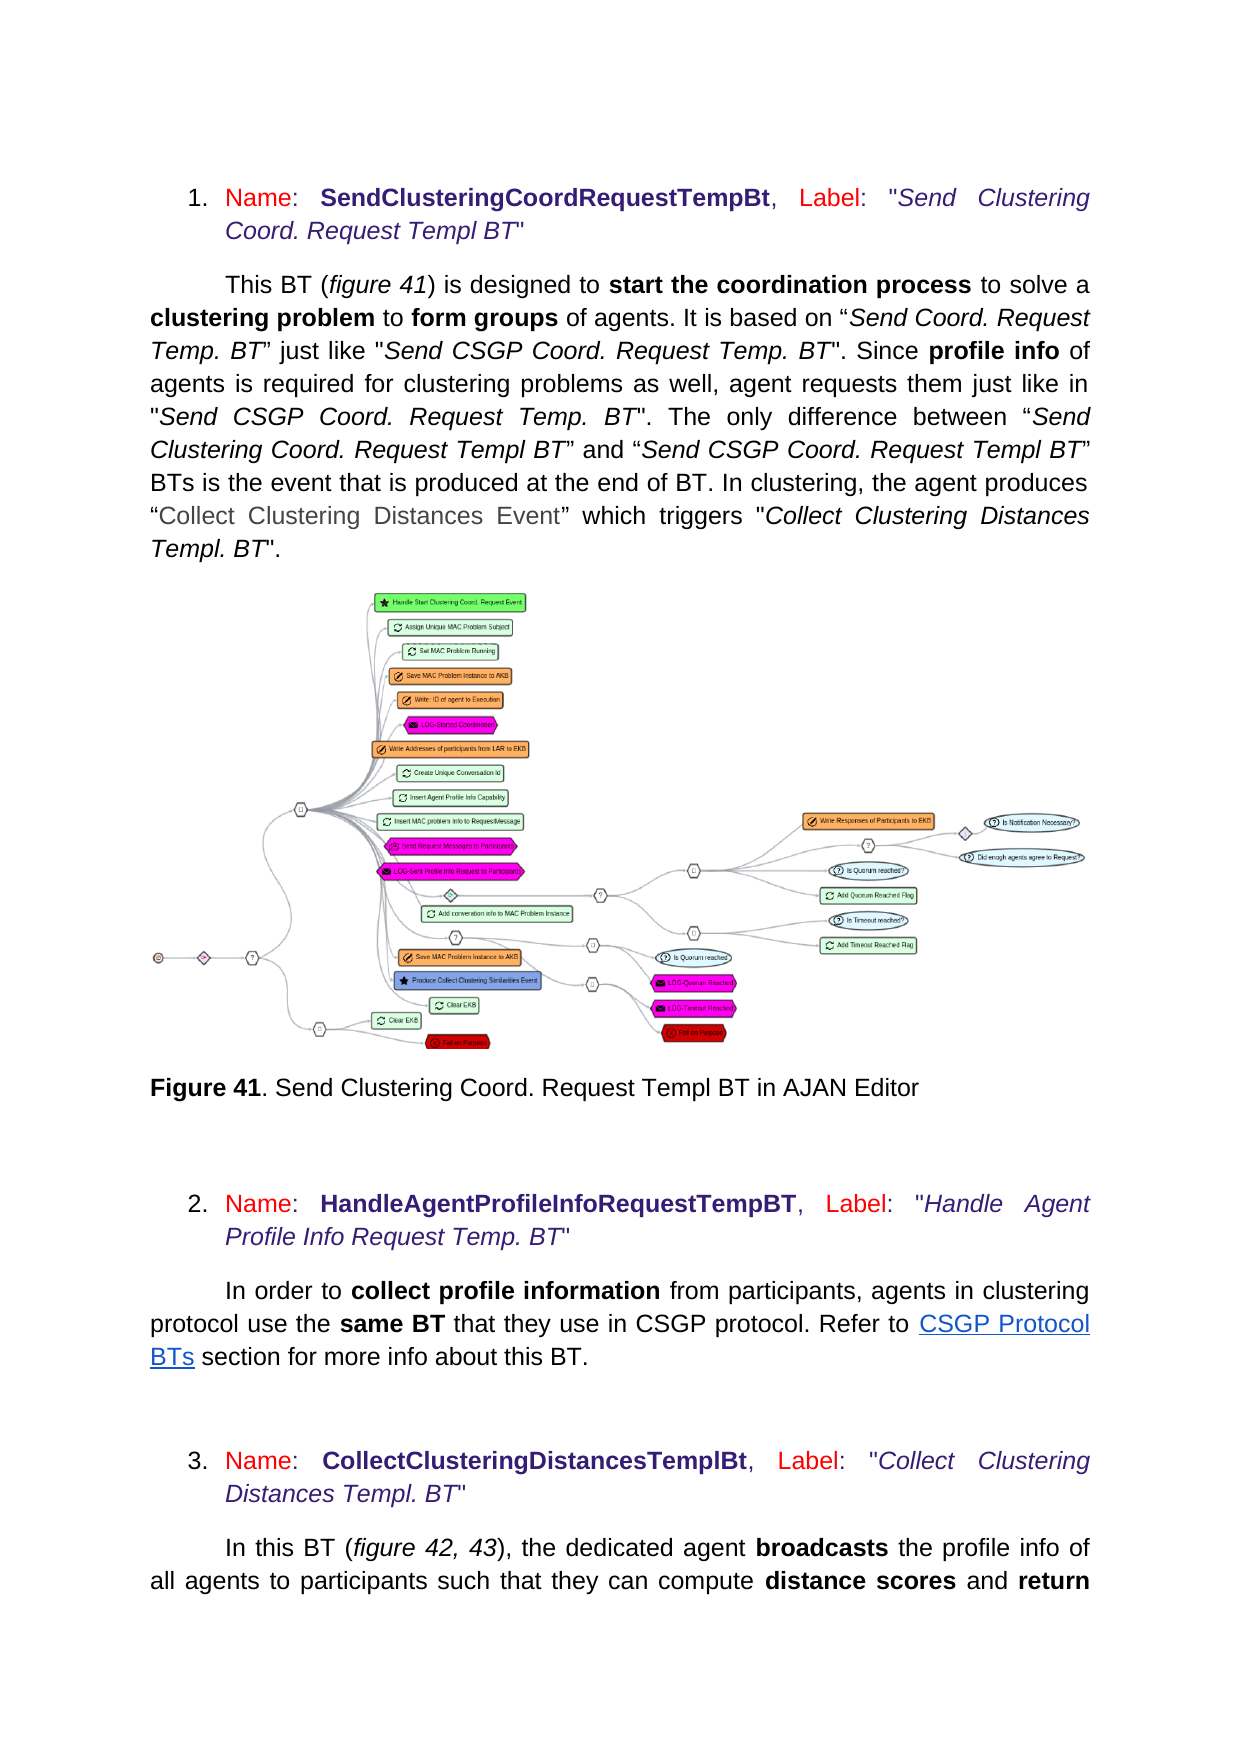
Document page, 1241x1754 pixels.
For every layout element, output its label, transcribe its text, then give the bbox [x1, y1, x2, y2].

text In order to collect profile information from participants, agents in clustering protocol use the same BT that they use in CSGP protocol. Refer to CSGP Protocol BTs section for more info about this BT. [150, 1276, 1090, 1371]
list Name: CollectClusteringDistancesTemplBt, Label: "Collect Clustering Distances Templ. BT" [187, 1446, 1090, 1507]
picture [150, 592, 1091, 1049]
text Figure 41. Send Clustering Coord. Request Templ BT in AJAN Editor [150, 1073, 1090, 1102]
list Name: SendClusteringCoordRequestTempBt, Label: "Send Clustering Coord. Request Templ BT" [187, 183, 1090, 245]
text This BT (figure 41) is designed to start the coordination process to solve a clustering problem to form groups of agents. It is based on “Send Coord. Request Temp. BT” just like "Send CSGP Coord. Request Temp. BT". Since profile info of agents is required for clustering problems as well, agent requests them just like in "Send CSGP Coord. Request Temp. BT". The only difference between “Send Clustering Coord. Request Templ BT” and “Send CSGP Coord. Request Templ BT” BTs is the event that is produced at the end of BT. In clustering, the agent produces “Collect Clustering Distances Event” which triggers "Collect Clustering Distances Templ. BT". [150, 270, 1090, 563]
text In this BT (figure 42, 43), the dedicated agent broadcasts the profile info of all agents to participants such that they can compute distance scores and return [150, 1533, 1090, 1594]
list Name: HandleAgentProfileInfoRequestTempBT, Label: "Handle Agent Profile Info Request Temp. BT" [187, 1189, 1090, 1251]
